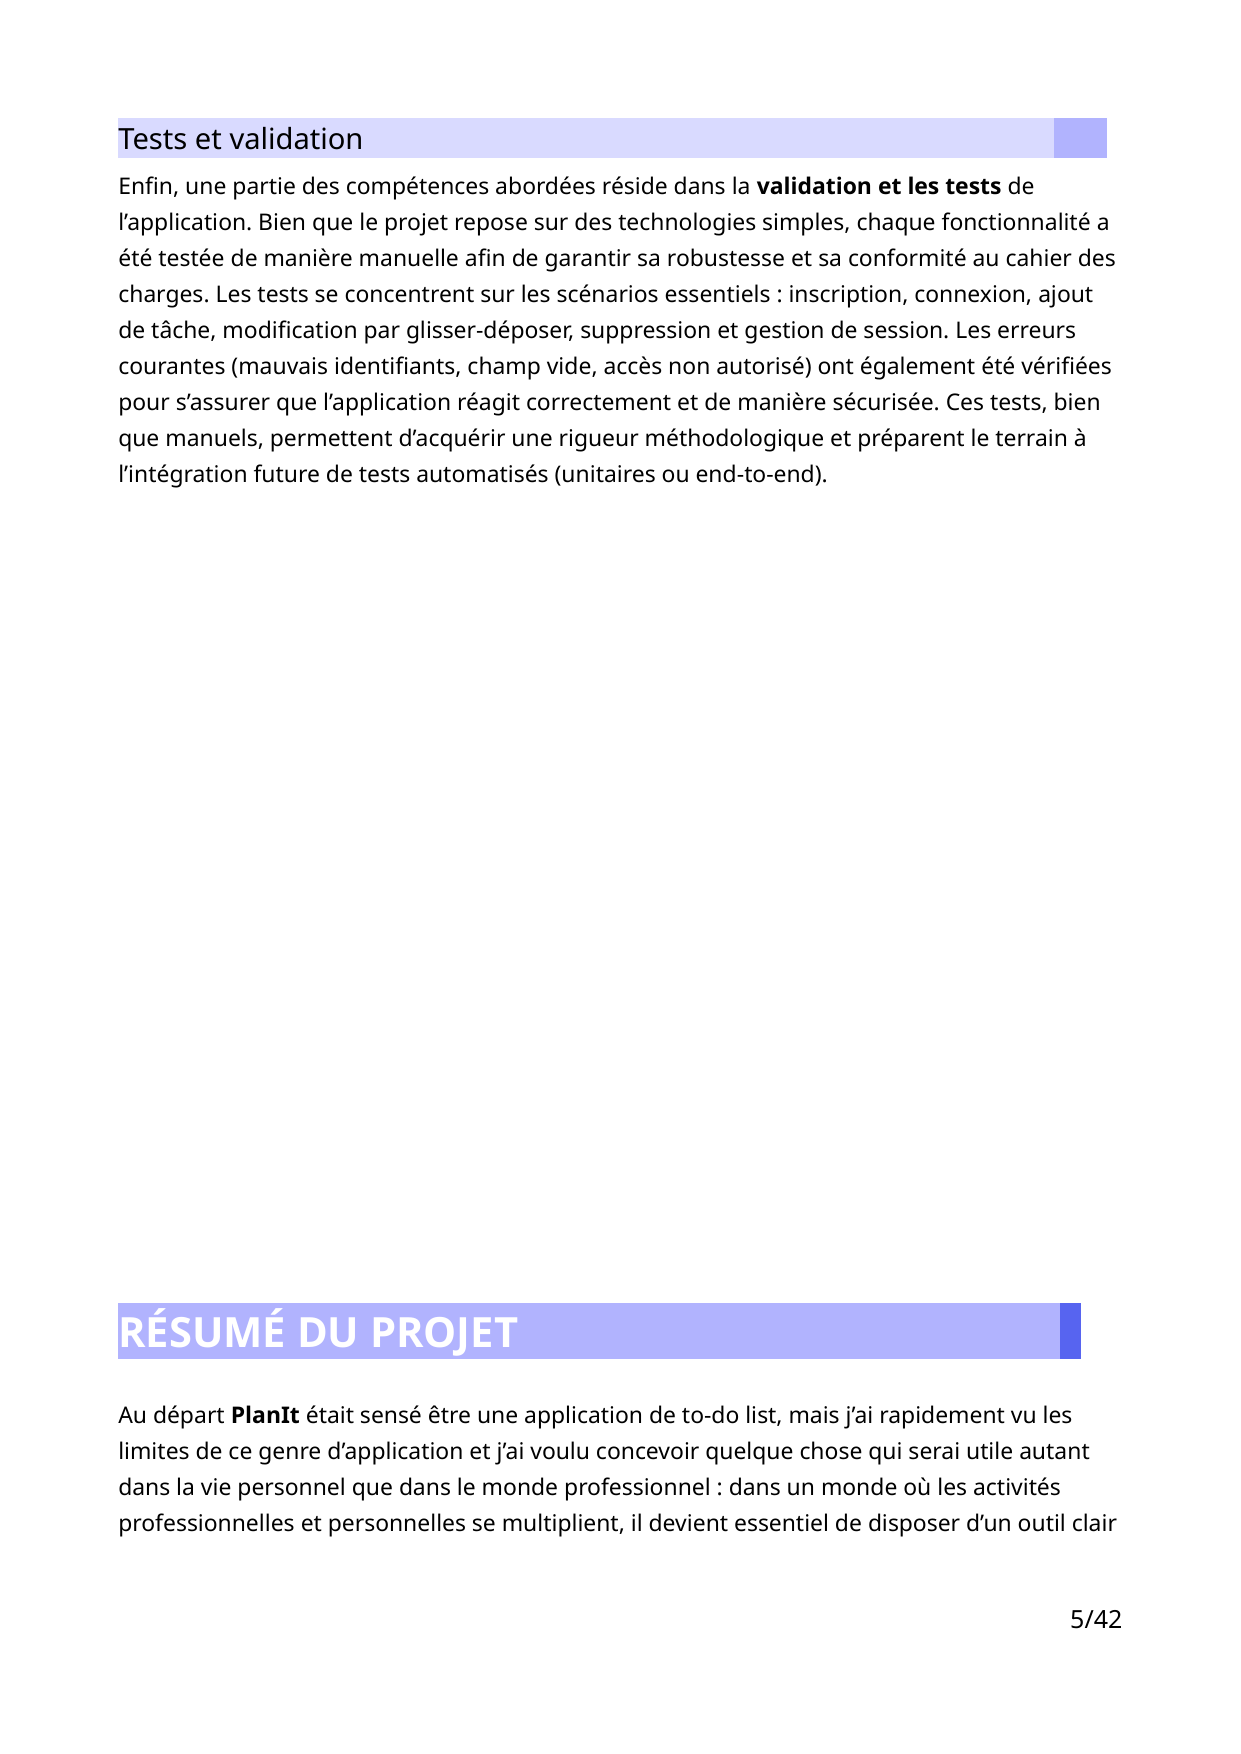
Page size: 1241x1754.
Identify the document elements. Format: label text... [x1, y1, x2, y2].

subtitle Tests et validation [118, 118, 1122, 158]
text Enfin, une partie des compétences abordées réside dans la validation et les tests de l’application. Bien que le projet repose sur des technologies simples, chaque fonctionnalité a été testée de manière manuelle afin de garantir sa robustesse et sa conformité au cahier des charges. Les tests se concentrent sur les scénarios essentiels : inscription, connexion, ajout de tâche, modification par glisser-déposer, suppression et gestion de session. Les erreurs courantes (mauvais identifiants, champ vide, accès non autorisé) ont également été vérifiées pour s’assurer que l’application réagit correctement et de manière sécurisée. Ces tests, bien que manuels, permettent d’acquérir une rigueur méthodologique et préparent le terrain à l’intégration future de tests automatisés (unitaires ou end-to-end). [118, 170, 1122, 489]
text RÉSUMÉ DU PROJET [118, 1303, 1122, 1359]
text Au départ PlanIt était sensé être une application de to-do list, mais j’ai rapidement vu les limites de ce genre d’application et j’ai voulu concevoir quelque chose qui serai utile autant dans la vie personnel que dans le monde professionnel : dans un monde où les activités professionnelles et personnelles se multiplient, il devient essentiel de disposer d’un outil clair [118, 1399, 1122, 1538]
